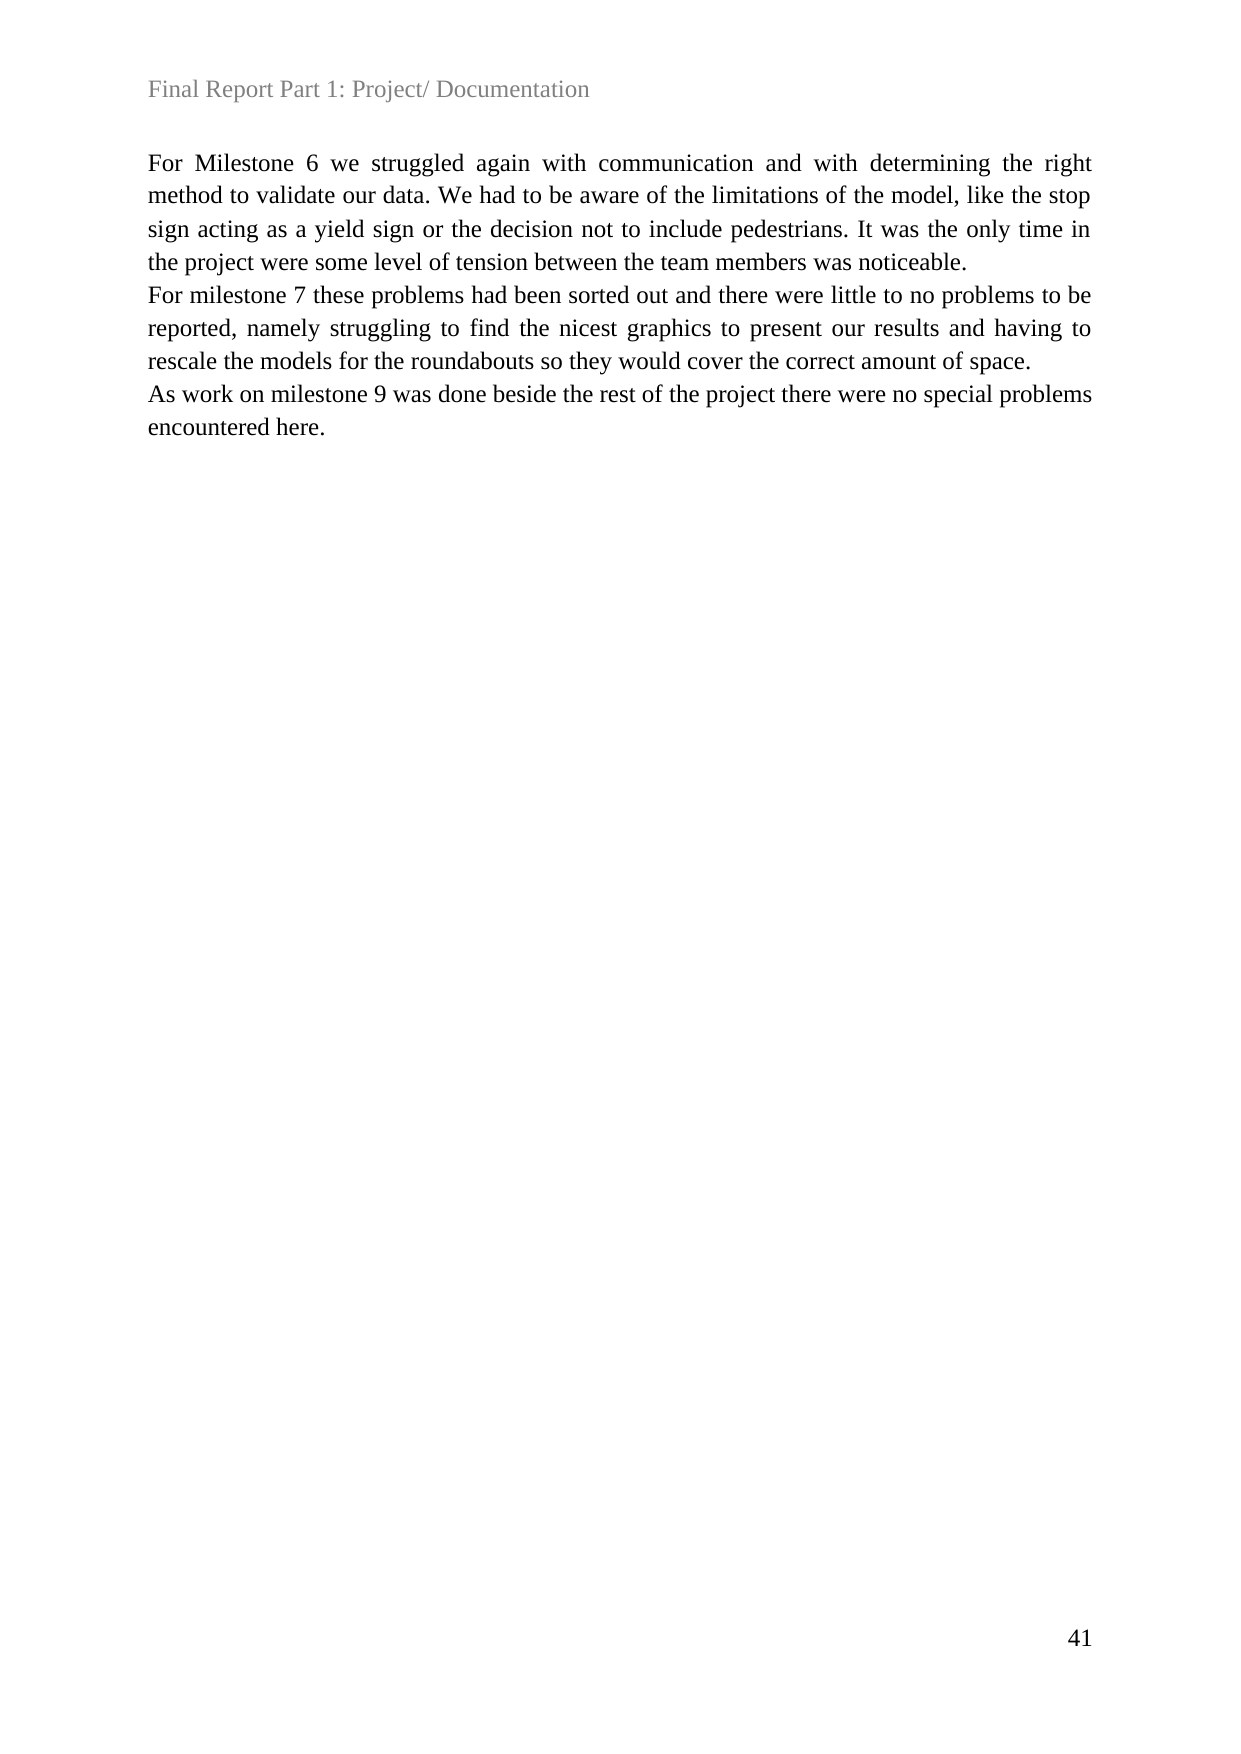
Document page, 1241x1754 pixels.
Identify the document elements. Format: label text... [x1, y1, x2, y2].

text For Milestone 6 we struggled again with communication and with determining the right method to validate our data. We had to be aware of the limitations of the model, like the stop sign acting as a yield sign or the decision not to include pedestrians. It was the only time in the project were some level of tension between the team members was noticeable. [148, 148, 1093, 275]
text As work on milestone 9 was done beside the rest of the project there were no special problems encountered here. [148, 379, 1093, 441]
text For milestone 7 these problems had been sorted out and there were little to no problems to be reported, namely struggling to find the nicest graphics to present our results and having to rescale the models for the roundabouts so they would cover the correct amount of space. [148, 280, 1093, 374]
